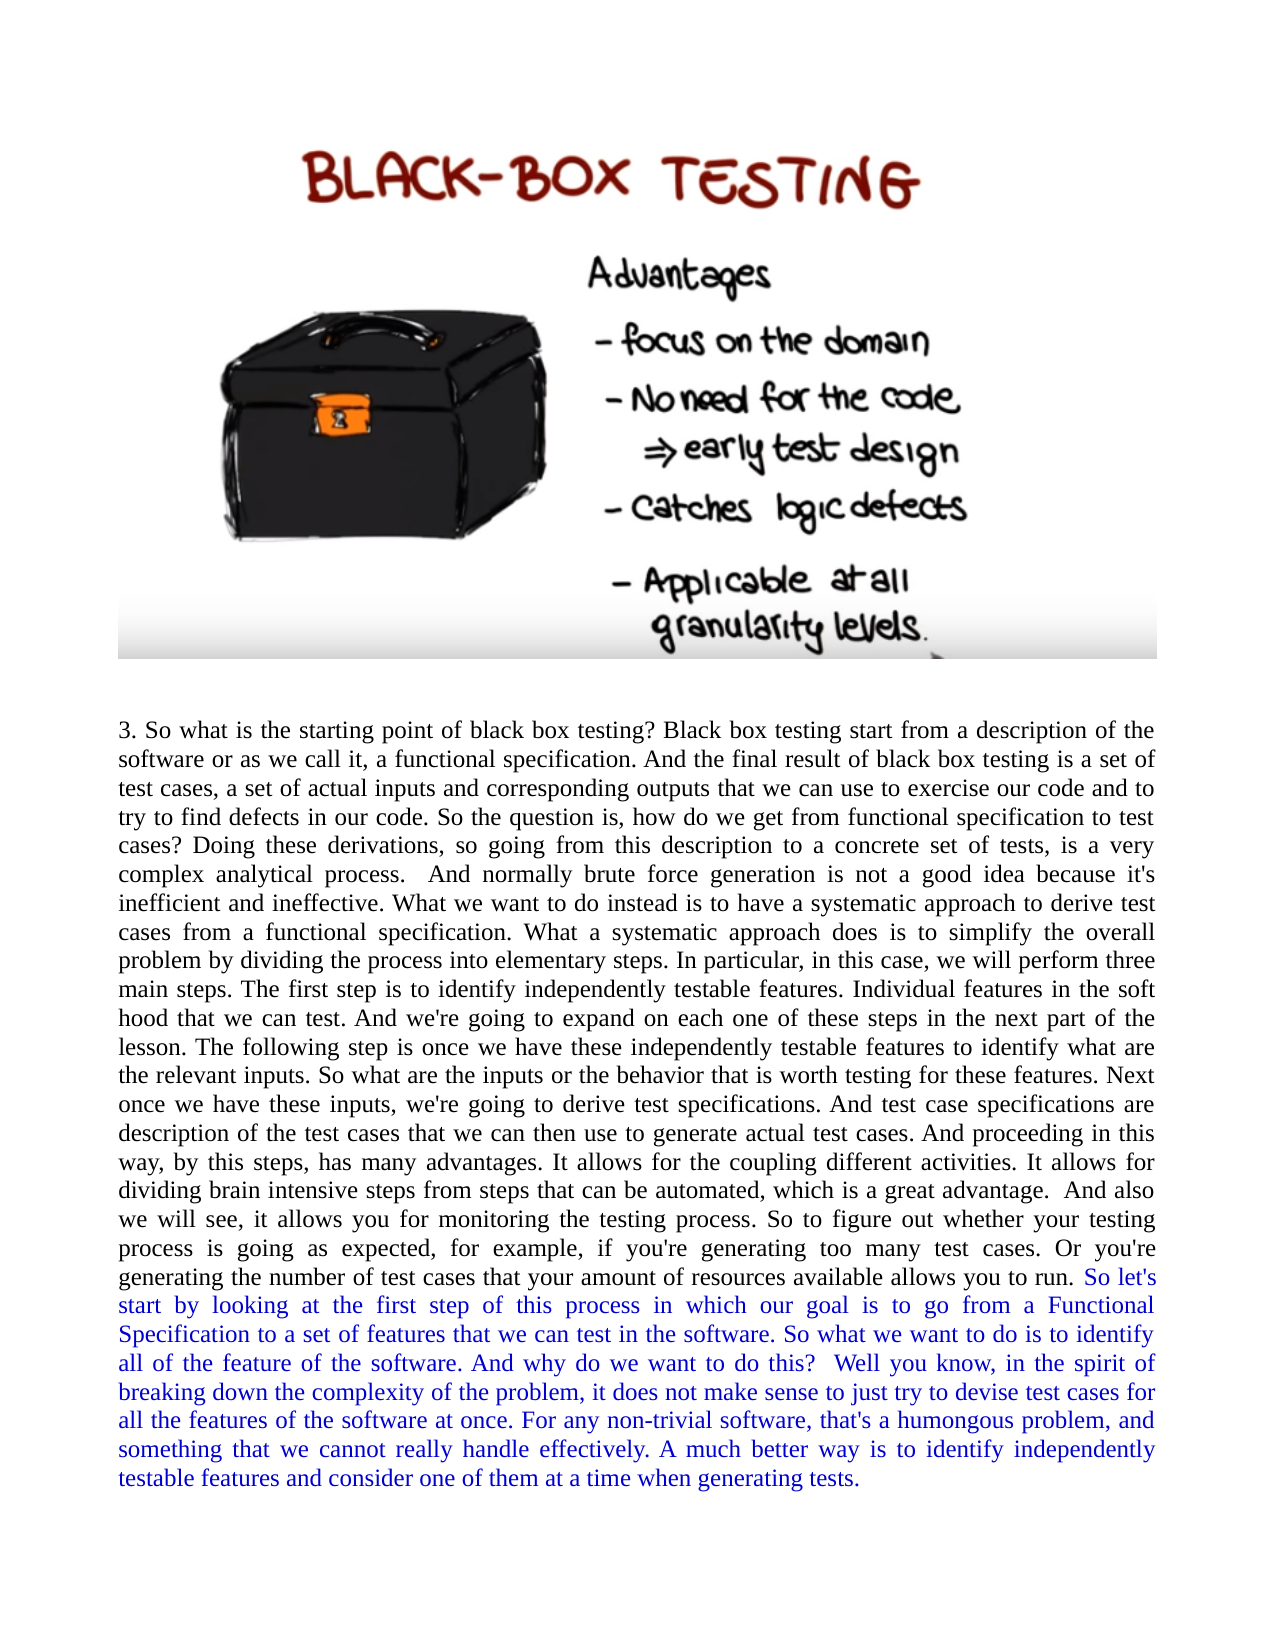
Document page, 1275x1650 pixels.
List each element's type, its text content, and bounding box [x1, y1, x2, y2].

picture [118, 146, 1157, 659]
text 3. So what is the starting point of black box testing? Black box testing start from a description of the software or as we call it, a functional specification. And the final result of black box testing is a set of test cases, a set of actual inputs and corresponding outputs that we can use to exercise our code and to try to find defects in our code. So the question is, how do we get from functional specification to test cases? Doing these derivations, so going from this description to a concrete set of tests, is a very complex analytical process. And normally brute force generation is not a good idea because it's inefficient and ineffective. What we want to do instead is to have a systematic approach to derive test cases from a functional specification. What a systematic approach does is to simplify the overall problem by dividing the process into elementary steps. In particular, in this case, we will perform three main steps. The first step is to identify independently testable features. Individual features in the soft hood that we can test. And we're going to expand on each one of these steps in the next part of the lesson. The following step is once we have these independently testable features to identify what are the relevant inputs. So what are the inputs or the behavior that is worth testing for these features. Next once we have these inputs, we're going to derive test specifications. And test case specifications are description of the test cases that we can then use to generate actual test cases. And proceeding in this way, by this steps, has many advantages. It allows for the coupling different activities. It allows for dividing brain intensive steps from steps that can be automated, which is a great advantage. And also we will see, it allows you for monitoring the testing process. So to figure out whether your testing process is going as expected, for example, if you're generating too many test cases. Or you're generating the number of test cases that your amount of resources available allows you to run. So let's start by looking at the first step of this process in which our goal is to go from a Functional Specification to a set of features that we can test in the software. So what we want to do is to identify all of the feature of the software. And why do we want to do this? Well you know, in the spirit of breaking down the complexity of the problem, it does not make sense to just try to devise test cases for all the features of the software at once. For any non-trivial software, that's a humongous problem, and something that we cannot really handle effectively. A much better way is to identify independently testable features and consider one of them at a time when generating tests. [118, 716, 1157, 1492]
